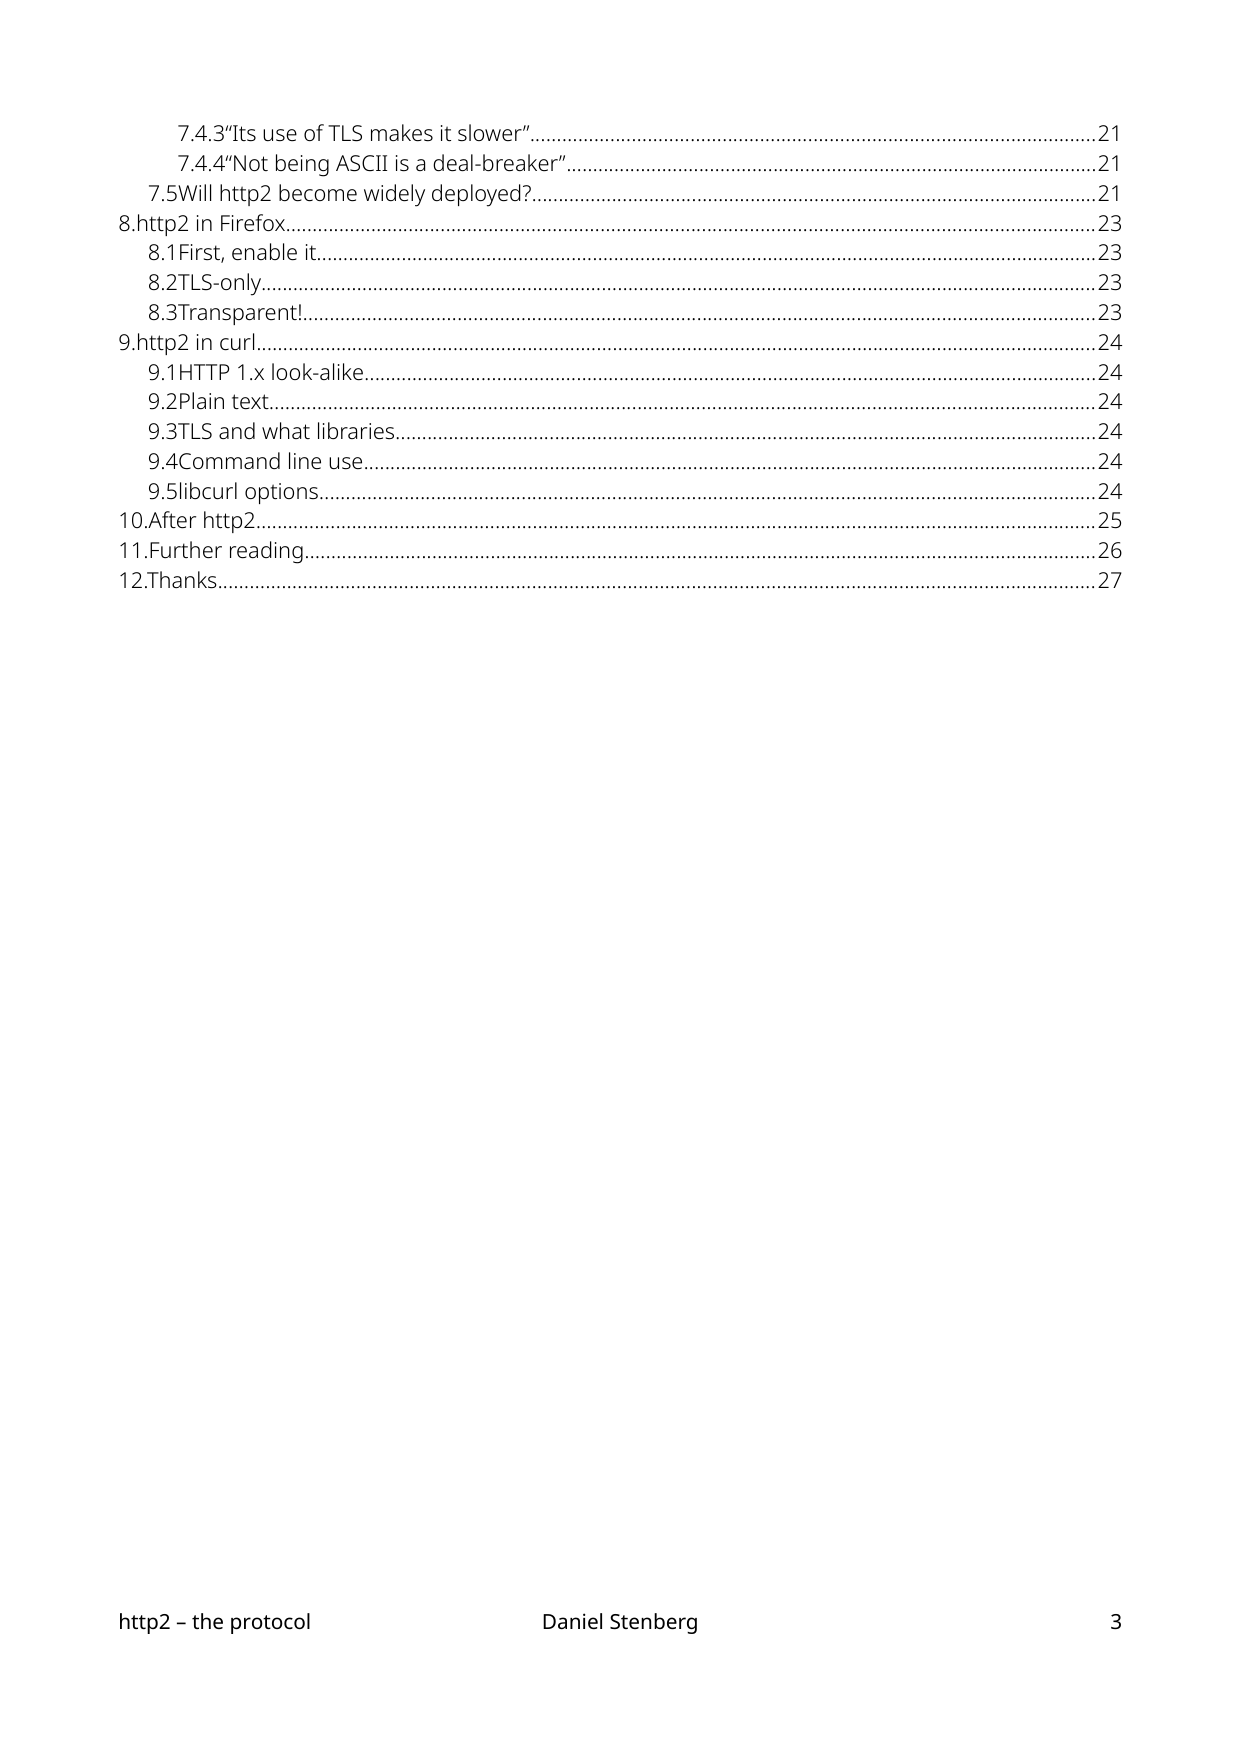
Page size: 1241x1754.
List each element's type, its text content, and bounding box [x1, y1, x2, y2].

text 7.4.3“Its use of TLS makes it slower” 21 [177, 118, 1122, 148]
text 9.http2 in curl 24 [118, 327, 1122, 356]
text 9.2Plain text 24 [148, 386, 1122, 416]
text 8.3Transparent! 23 [148, 297, 1122, 327]
text 8.http2 in Firefox 23 [118, 207, 1122, 237]
text 9.5libcurl options 24 [148, 476, 1122, 505]
text 12.Thanks 27 [118, 565, 1122, 595]
text 9.1HTTP 1.x look-alike 24 [148, 356, 1122, 386]
text 10.After http2 25 [118, 505, 1122, 535]
text 11.Further reading 26 [118, 535, 1122, 565]
text 8.2TLS-only 23 [148, 267, 1122, 297]
text 9.4Command line use 24 [148, 446, 1122, 476]
text 7.5Will http2 become widely deployed? 21 [148, 178, 1122, 207]
text 7.4.4“Not being ASCII is a deal-breaker” 21 [177, 148, 1122, 178]
text 8.1First, enable it 23 [148, 237, 1122, 267]
text 9.3TLS and what libraries 24 [148, 416, 1122, 446]
